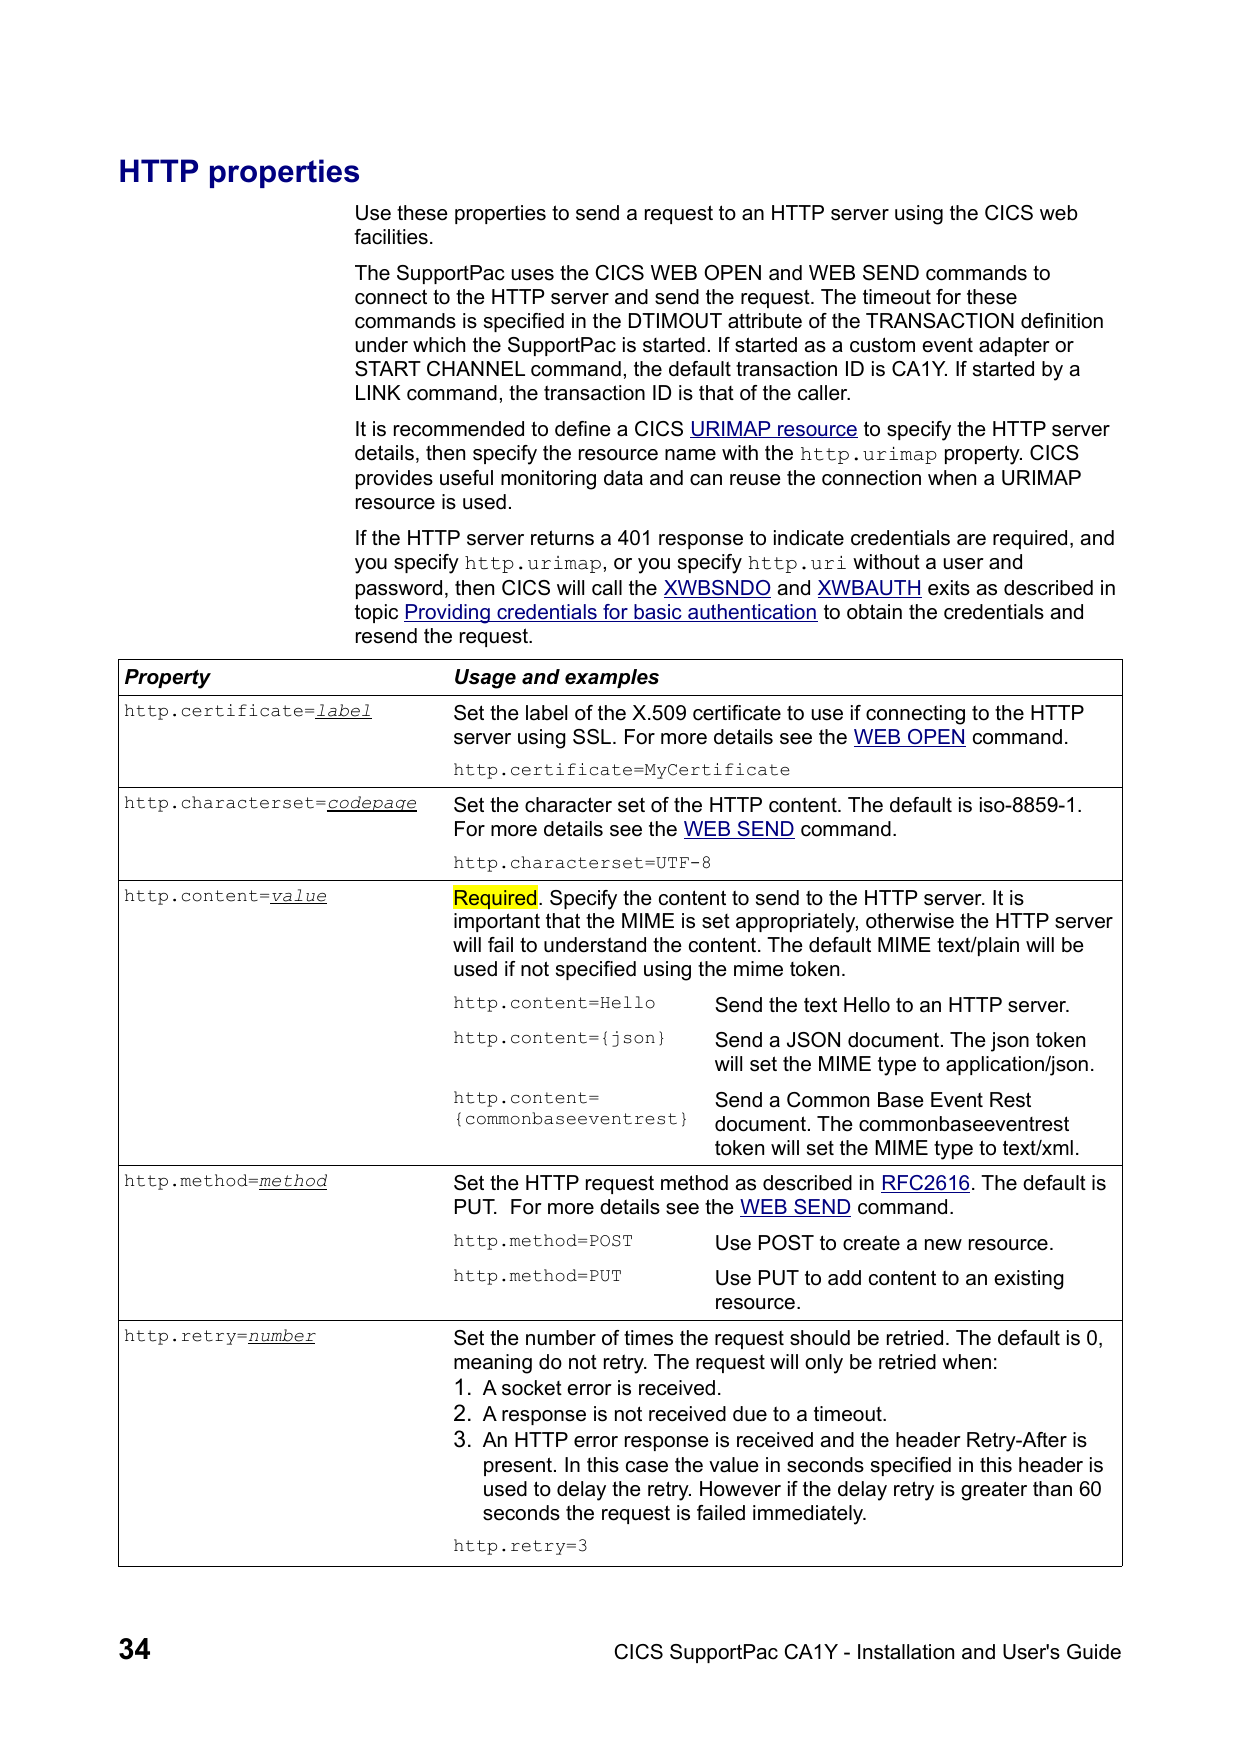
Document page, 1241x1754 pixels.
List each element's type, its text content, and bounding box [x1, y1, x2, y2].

table_cell Use PUT to add content to an existing resource. [709, 1260, 1122, 1320]
table_header Usage and examples [448, 660, 1122, 695]
table_cell http.characterset=UTF-8 [448, 847, 1122, 879]
table_cell Set the label of the X.509 certificate to use if connecting to the HTTP server using SSL. For more details see the WEB OPEN command. [448, 696, 1122, 754]
text Use these properties to send a request to an HTTP server using the CICS web facilities. [354, 201, 1122, 249]
table_cell http.certificate=MyCertificate [448, 754, 1122, 787]
table_cell http.retry=number [119, 1321, 447, 1566]
table_cell Set the character set of the HTTP content. The default is iso-8859-1. For more details see the WEB SEND command. [448, 788, 1122, 847]
table_cell http.certificate=label [119, 696, 447, 787]
text The SupportPac uses the CICS WEB OPEN and WEB SEND commands to connect to the HTTP server and send the request. The timeout for these commands is specified in the DTIMOUT attribute of the TRANSACTION definition under which the SupportPac is started. If started as a custom event adapter or START CHANNEL command, the default transaction ID is CA1Y. If started by a LINK command, the transaction ID is that of the caller. [354, 261, 1122, 405]
table_cell http.content=value [119, 881, 447, 1165]
table_header Property [119, 660, 447, 695]
table_cell http.method=method [119, 1166, 447, 1320]
table_cell [709, 1530, 1122, 1566]
table_cell Set the number of times the request should be retried. The default is 0, meaning do not retry. The request will only be retried when: A socket error is received. A response is not received due to a timeout. An HTTP error response is received and the header Retry-After is present. In this case the value in seconds specified in this header is used to delay the retry. However if the delay retry is greater than 60 seconds the request is failed immediately. [448, 1321, 1122, 1530]
text It is recommended to define a CICS URIMAP resource to specify the HTTP server details, then specify the resource name with the http.urimap property. CICS provides useful monitoring data and can reuse the connection when a URIMAP resource is used. [354, 416, 1122, 514]
table_cell Send a Common Base Event Rest document. The commonbaseeventrest token will set the MIME type to text/xml. [709, 1082, 1122, 1165]
table_cell http.retry=3 [448, 1530, 709, 1566]
subtitle HTTP properties [118, 153, 1122, 189]
table_cell Use POST to create a new resource. [709, 1225, 1122, 1260]
table_cell Set the HTTP request method as described in RFC2616. The default is PUT. For more details see the WEB SEND command. [448, 1166, 1122, 1225]
table_cell http.method=POST [448, 1225, 709, 1260]
table_cell http.characterset=codepage [119, 788, 447, 879]
table_cell Required. Specify the content to send to the HTTP server. It is important that the MIME is set appropriately, otherwise the HTTP server will fail to understand the content. The default MIME text/plain will be used if not specified using the mime token. [448, 881, 1122, 987]
table_cell http.content= {commonbaseeventrest} [448, 1082, 709, 1165]
table_cell http.content={json} [448, 1023, 709, 1082]
table_cell Send a JSON document. The json token will set the MIME type to application/json. [709, 1023, 1122, 1082]
table_cell Send the text Hello to an HTTP server. [709, 987, 1122, 1022]
table_cell http.content=Hello [448, 987, 709, 1022]
table_cell http.method=PUT [448, 1260, 709, 1320]
text If the HTTP server returns a 401 response to indicate credentials are required, and you specify http.urimap, or you specify http.uri without a user and password, then CICS will call the XWBSNDO and XWBAUTH exits as described in topic Providing credentials for basic authentication to obtain the credentials and resend the request. [354, 526, 1122, 648]
